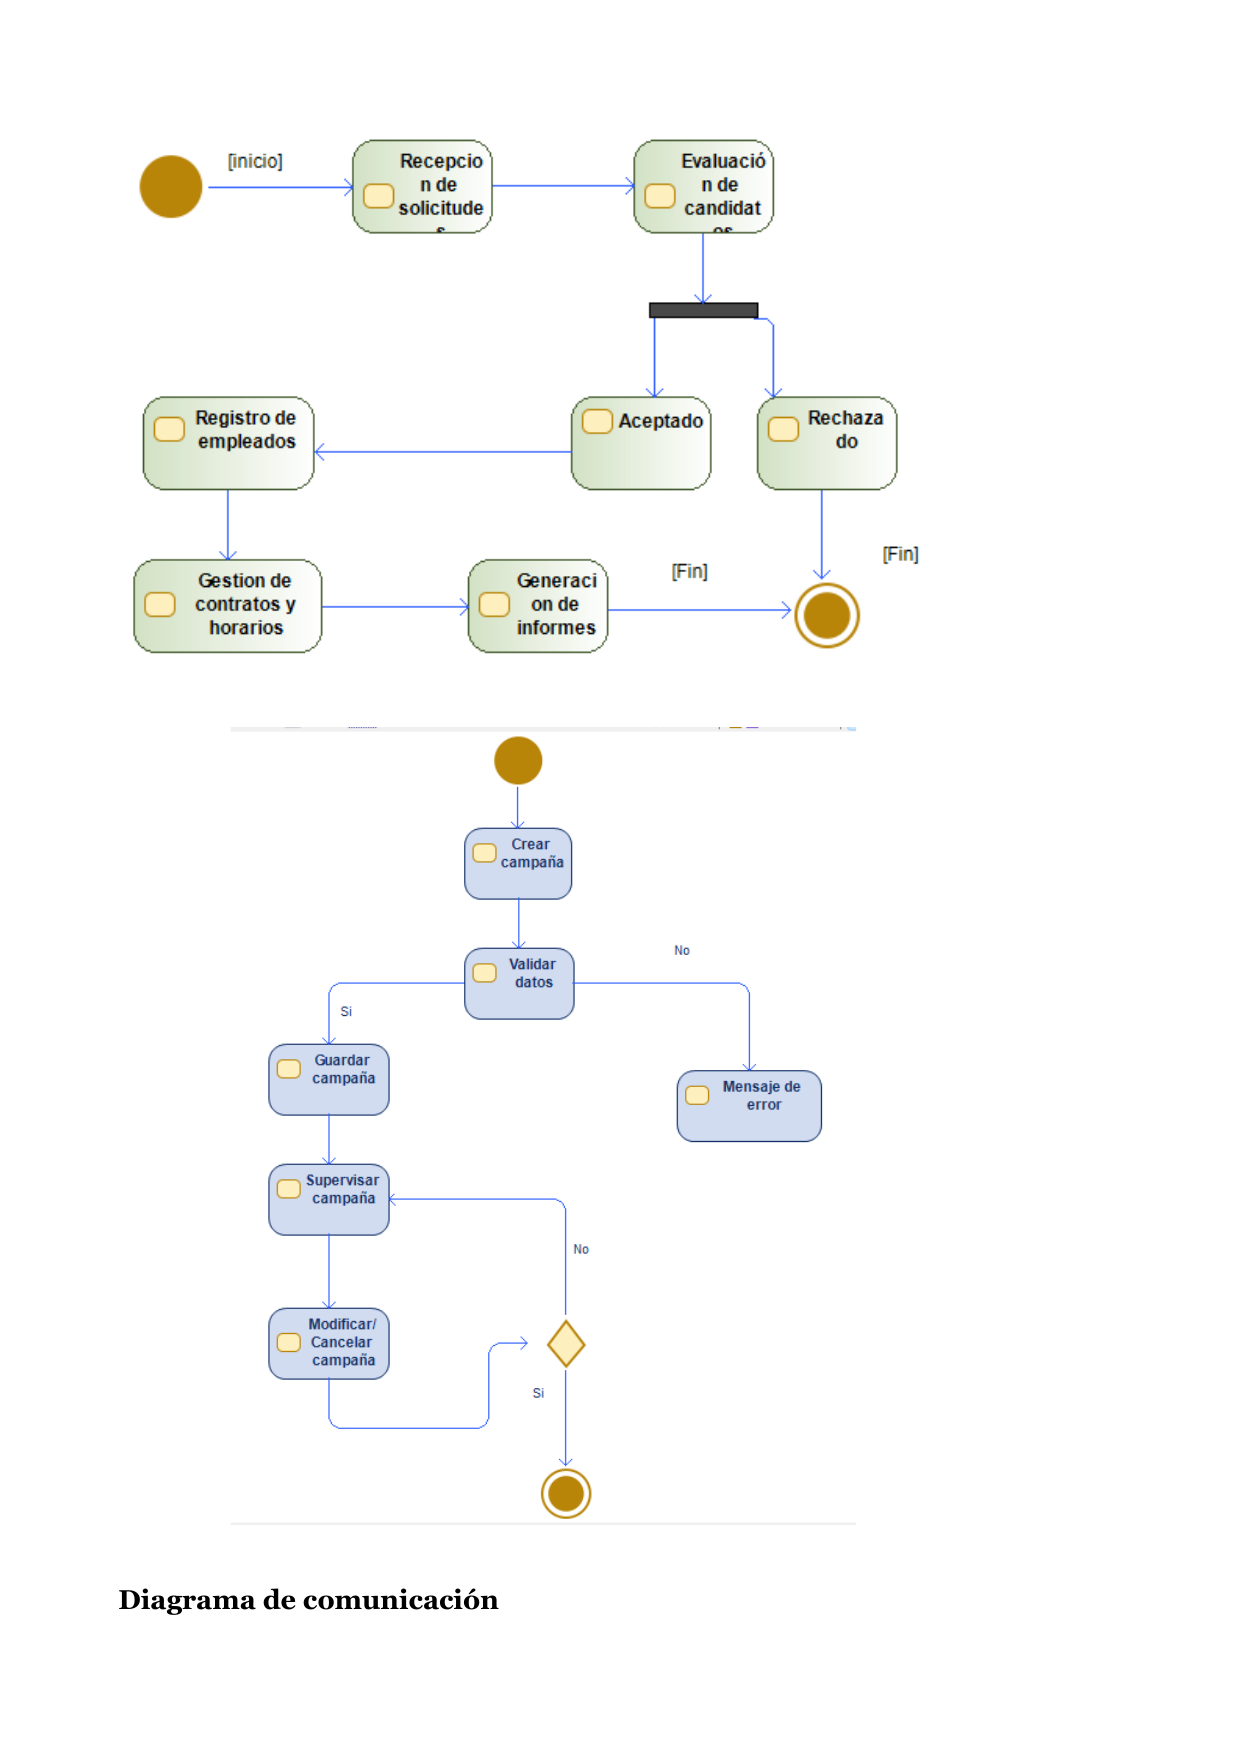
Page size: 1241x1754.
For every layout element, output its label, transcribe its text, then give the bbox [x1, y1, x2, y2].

text Diagrama de comunicación [118, 1585, 1122, 1616]
picture [118, 118, 951, 669]
picture [230, 727, 857, 1525]
